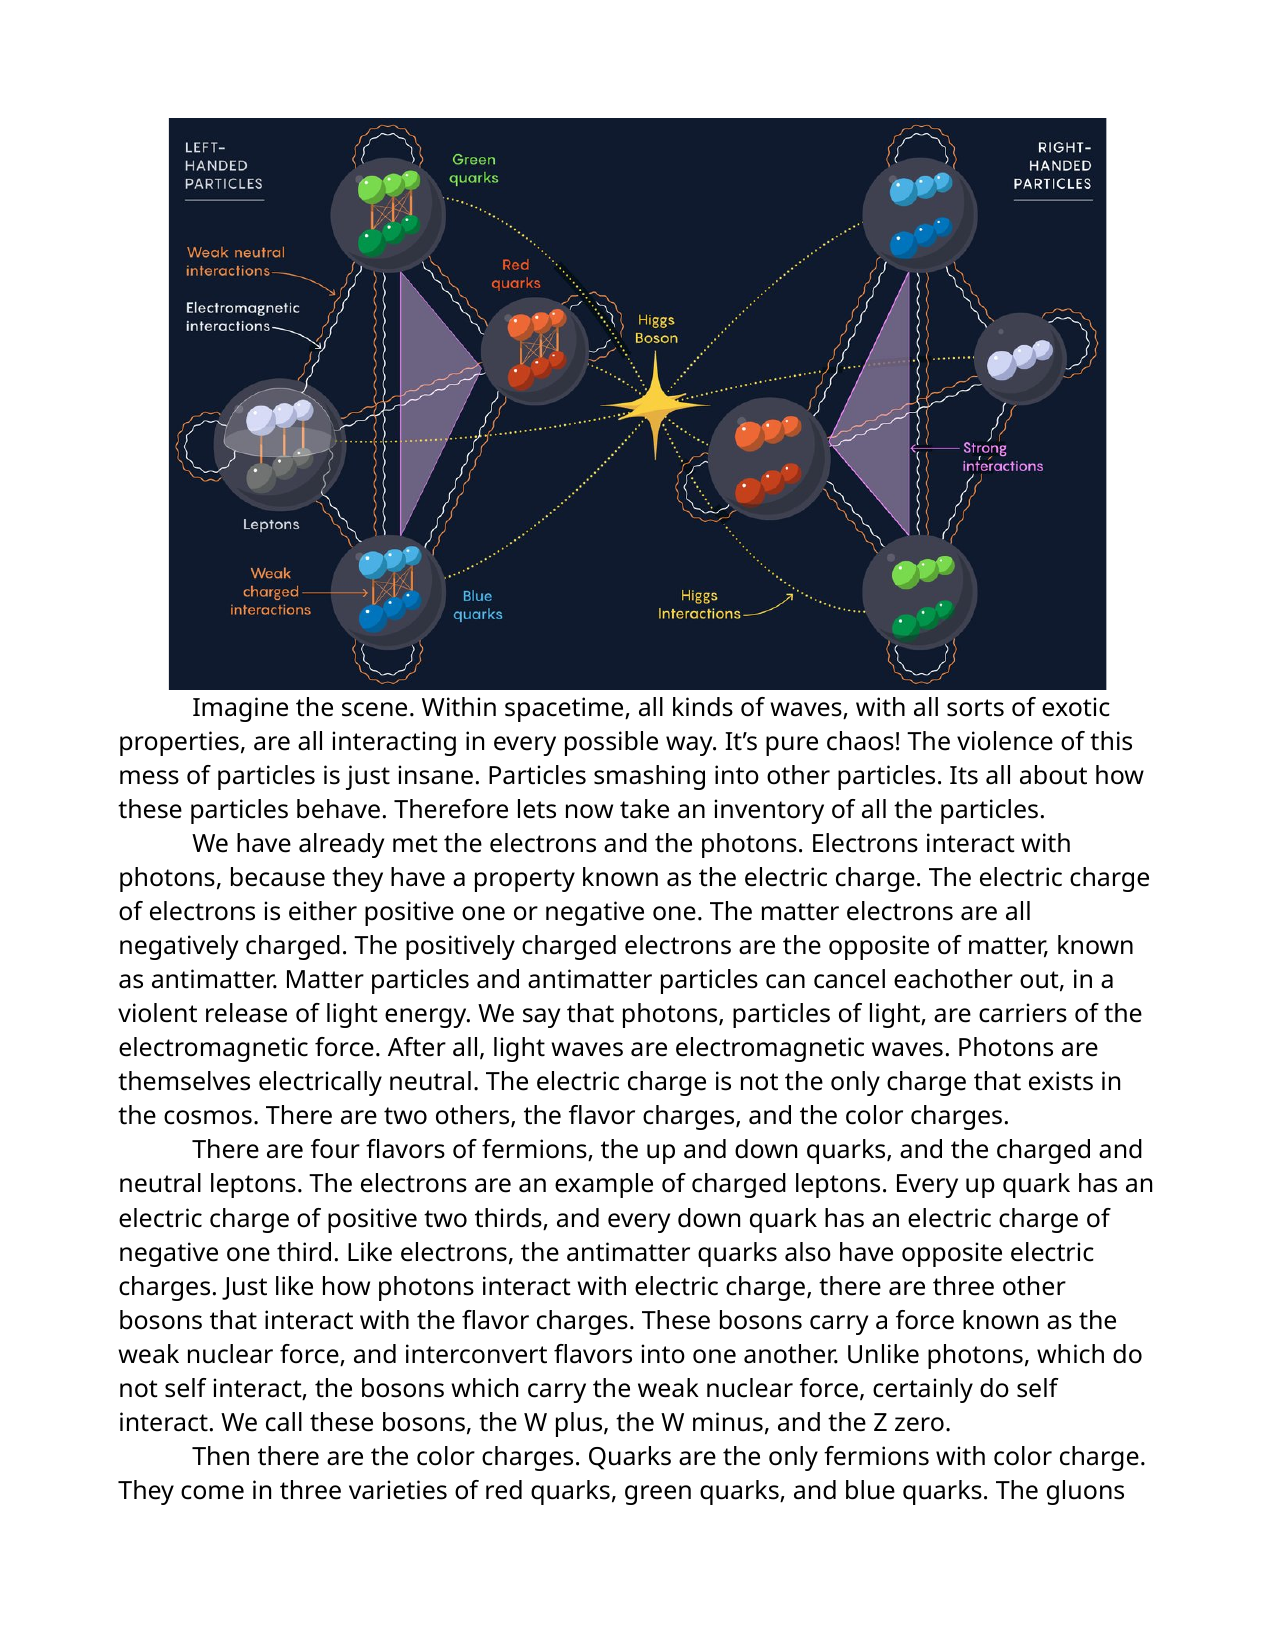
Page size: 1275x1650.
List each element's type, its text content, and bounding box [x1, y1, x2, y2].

picture [168, 118, 1107, 690]
text Then there are the color charges. Quarks are the only fermions with color charge. They come in three varieties of red quarks, green quarks, and blue quarks. The gluons [118, 1439, 1157, 1507]
text We have already met the electrons and the photons. Electrons interact with photons, because they have a property known as the electric charge. The electric charge of electrons is either positive one or negative one. The matter electrons are all negatively charged. The positively charged electrons are the opposite of matter, known as antimatter. Matter particles and antimatter particles can cancel eachother out, in a violent release of light energy. We say that photons, particles of light, are carriers of the electromagnetic force. After all, light waves are electromagnetic waves. Photons are themselves electrically neutral. The electric charge is not the only charge that exists in the cosmos. There are two others, the flavor charges, and the color charges. [118, 826, 1157, 1132]
text There are four flavors of fermions, the up and down quarks, and the charged and neutral leptons. The electrons are an example of charged leptons. Every up quark has an electric charge of positive two thirds, and every down quark has an electric charge of negative one third. Like electrons, the antimatter quarks also have opposite electric charges. Just like how photons interact with electric charge, there are three other bosons that interact with the flavor charges. These bosons carry a force known as the weak nuclear force, and interconvert flavors into one another. Unlike photons, which do not self interact, the bosons which carry the weak nuclear force, certainly do self interact. We call these bosons, the W plus, the W minus, and the Z zero. [118, 1132, 1157, 1439]
text Imagine the scene. Within spacetime, all kinds of waves, with all sorts of exotic properties, are all interacting in every possible way. It’s pure chaos! The violence of this mess of particles is just insane. Particles smashing into other particles. Its all about how these particles behave. Therefore lets now take an inventory of all the particles. [118, 118, 1157, 826]
